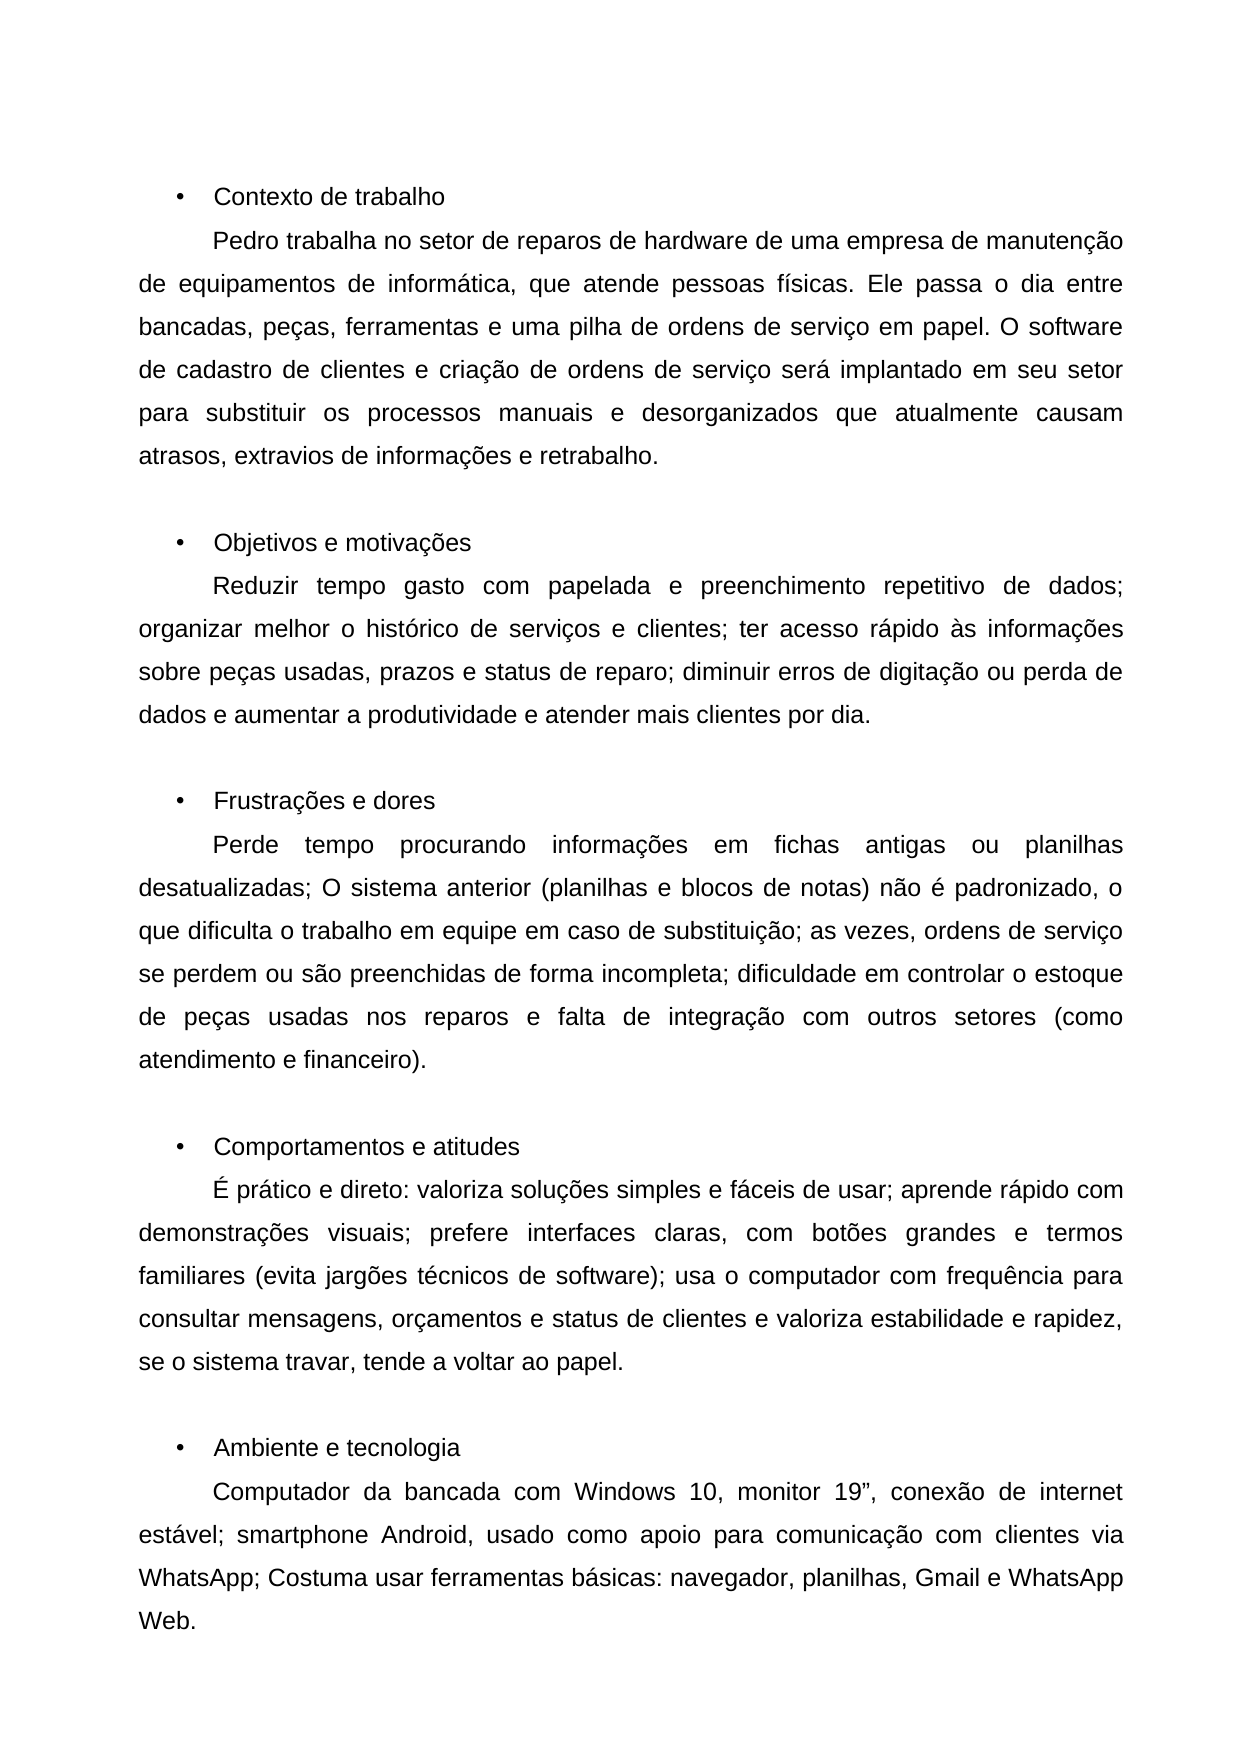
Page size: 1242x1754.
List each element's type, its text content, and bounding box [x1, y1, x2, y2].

text Pedro trabalha no setor de reparos de hardware de uma empresa de manutenção de equipamentos de informática, que atende pessoas físicas. Ele passa o dia entre bancadas, peças, ferramentas e uma pilha de ordens de serviço em papel. O software de cadastro de clientes e criação de ordens de serviço será implantado em seu setor para substituir os processos manuais e desorganizados que atualmente causam atrasos, extravios de informações e retrabalho. [138, 226, 1125, 470]
list Comportamentos e atitudes [176, 1131, 1125, 1160]
text Computador da bancada com Windows 10, monitor 19”, conexão de internet estável; smartphone Android, usado como apoio para comunicação com clientes via WhatsApp; Costuma usar ferramentas básicas: navegador, planilhas, Gmail e WhatsApp Web. [138, 1477, 1125, 1635]
text Reduzir tempo gasto com papelada e preenchimento repetitivo de dados; organizar melhor o histórico de serviços e clientes; ter acesso rápido às informações sobre peças usadas, prazos e status de reparo; diminuir erros de digitação ou perda de dados e aumentar a produtividade e atender mais clientes por dia. [138, 571, 1125, 729]
list Ambiente e tecnologia [176, 1433, 1125, 1462]
list Frustrações e dores [176, 786, 1125, 815]
list Objetivos e motivações [176, 527, 1125, 556]
text É prático e direto: valoriza soluções simples e fáceis de usar; aprende rápido com demonstrações visuais; prefere interfaces claras, com botões grandes e termos familiares (evita jargões técnicos de software); usa o computador com frequência para consultar mensagens, orçamentos e status de clientes e valoriza estabilidade e rapidez, se o sistema travar, tende a voltar ao papel. [138, 1175, 1125, 1376]
list Contexto de trabalho [176, 182, 1125, 211]
text Perde tempo procurando informações em fichas antigas ou planilhas desatualizadas; O sistema anterior (planilhas e blocos de notas) não é padronizado, o que dificulta o trabalho em equipe em caso de substituição; as vezes, ordens de serviço se perdem ou são preenchidas de forma incompleta; dificuldade em controlar o estoque de peças usadas nos reparos e falta de integração com outros setores (como atendimento e financeiro). [138, 829, 1125, 1074]
